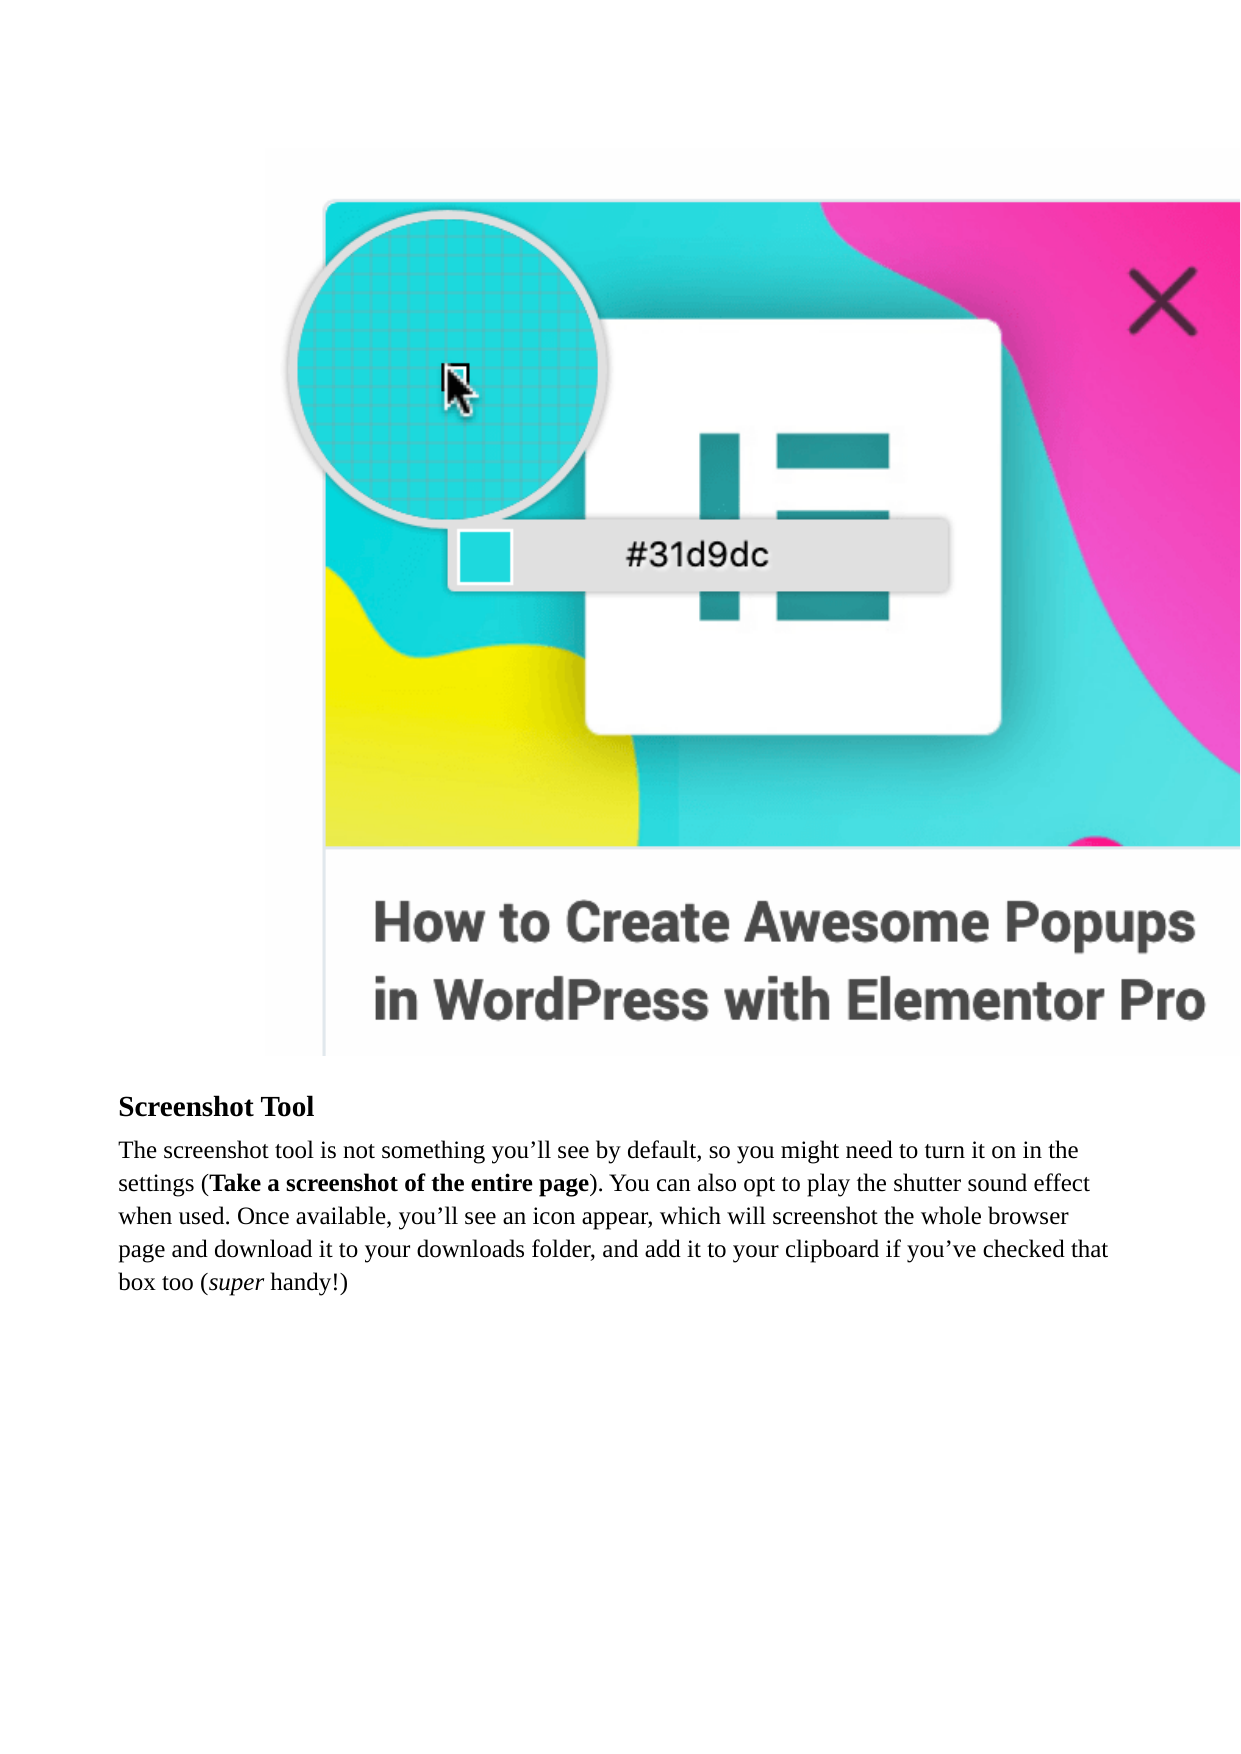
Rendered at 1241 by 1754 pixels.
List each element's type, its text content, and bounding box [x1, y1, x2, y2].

text The screenshot tool is not something you’ll see by default, so you might need to turn it on in the settings (Take a screenshot of the entire page). You can also opt to play the shutter sound effect when used. Once available, you’ll see an icon appear, which will screenshot the whole browser page and download it to your downloads folder, and add it to your clipboard if you’ve checked that box too (super handy!) [118, 1135, 1122, 1296]
subtitle Screenshot Tool [118, 1089, 1122, 1123]
picture [118, 118, 1241, 1056]
